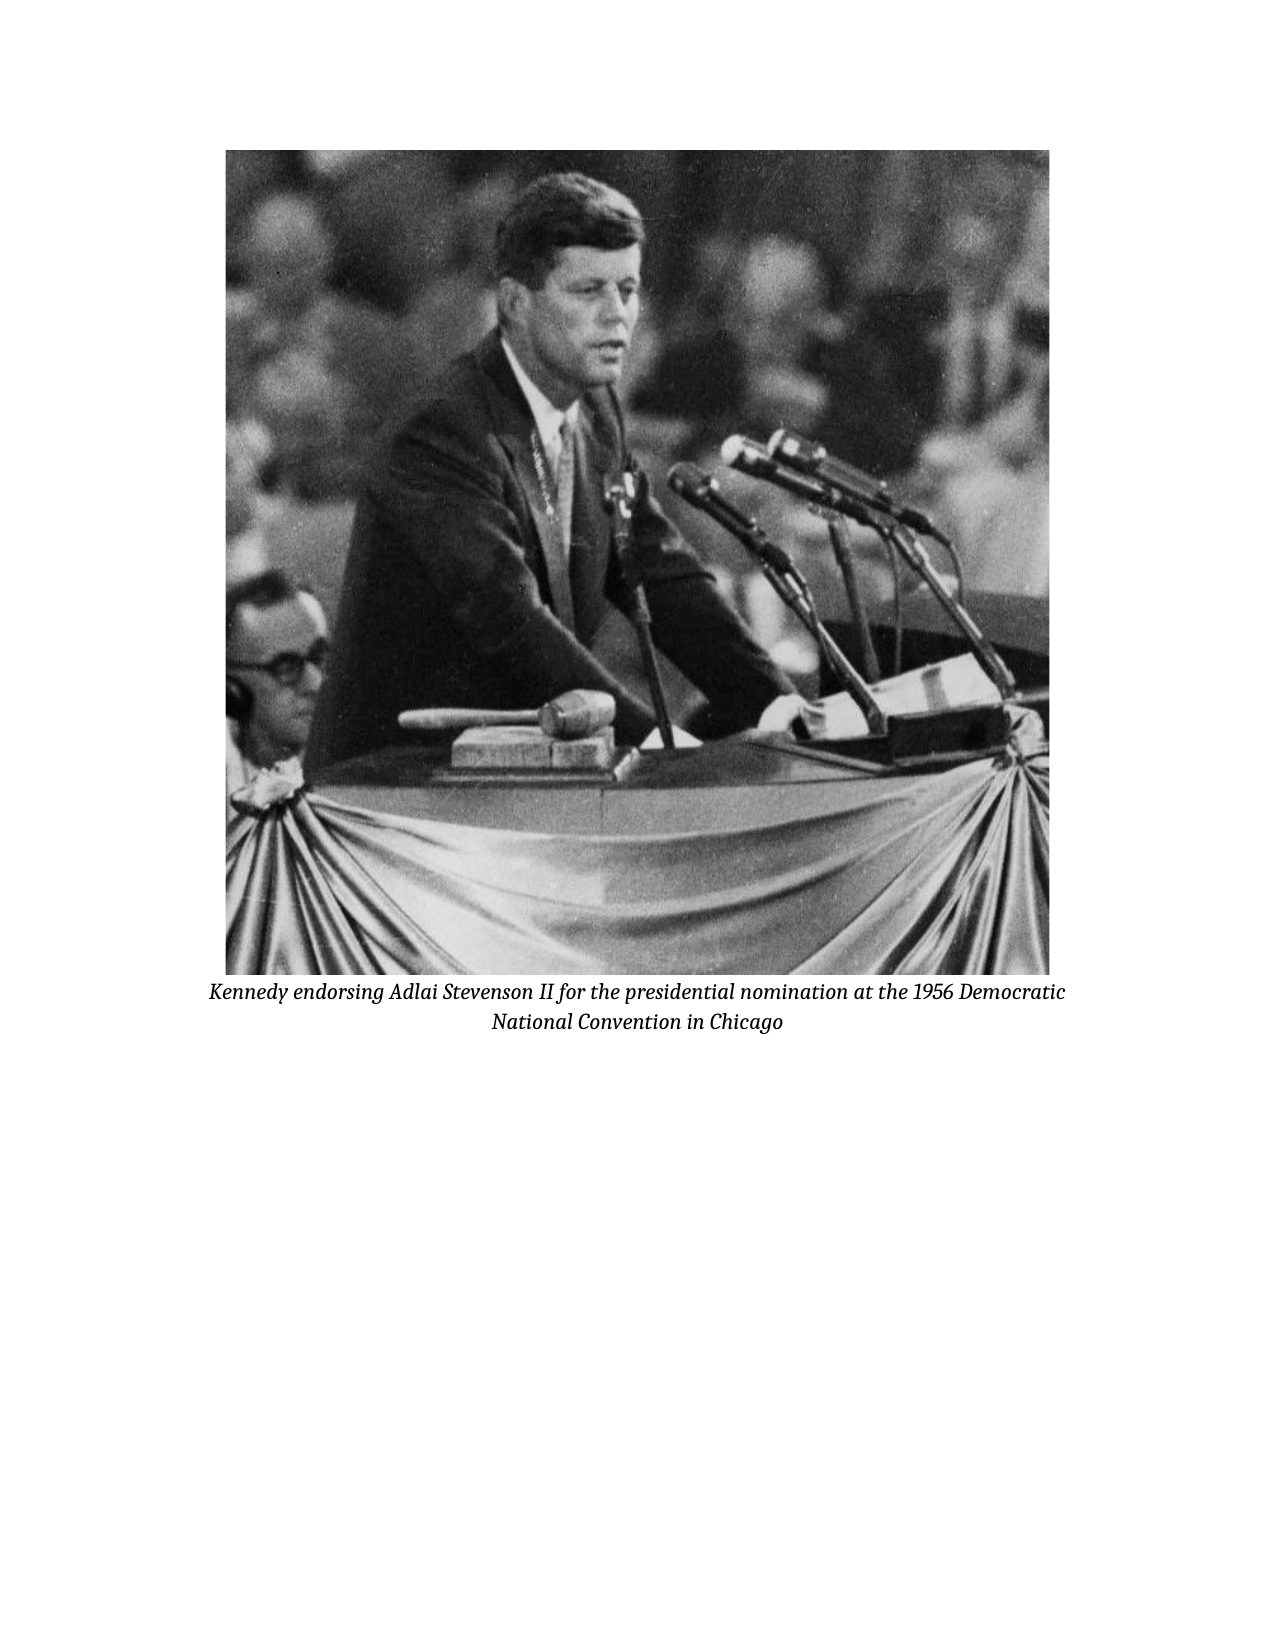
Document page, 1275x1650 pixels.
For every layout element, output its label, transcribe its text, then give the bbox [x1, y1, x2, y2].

text Kennedy endorsing Adlai Stevenson II for the presidential nomination at the 1956 Democratic National Convention in Chicago [187, 150, 1087, 1035]
picture [225, 150, 1050, 975]
